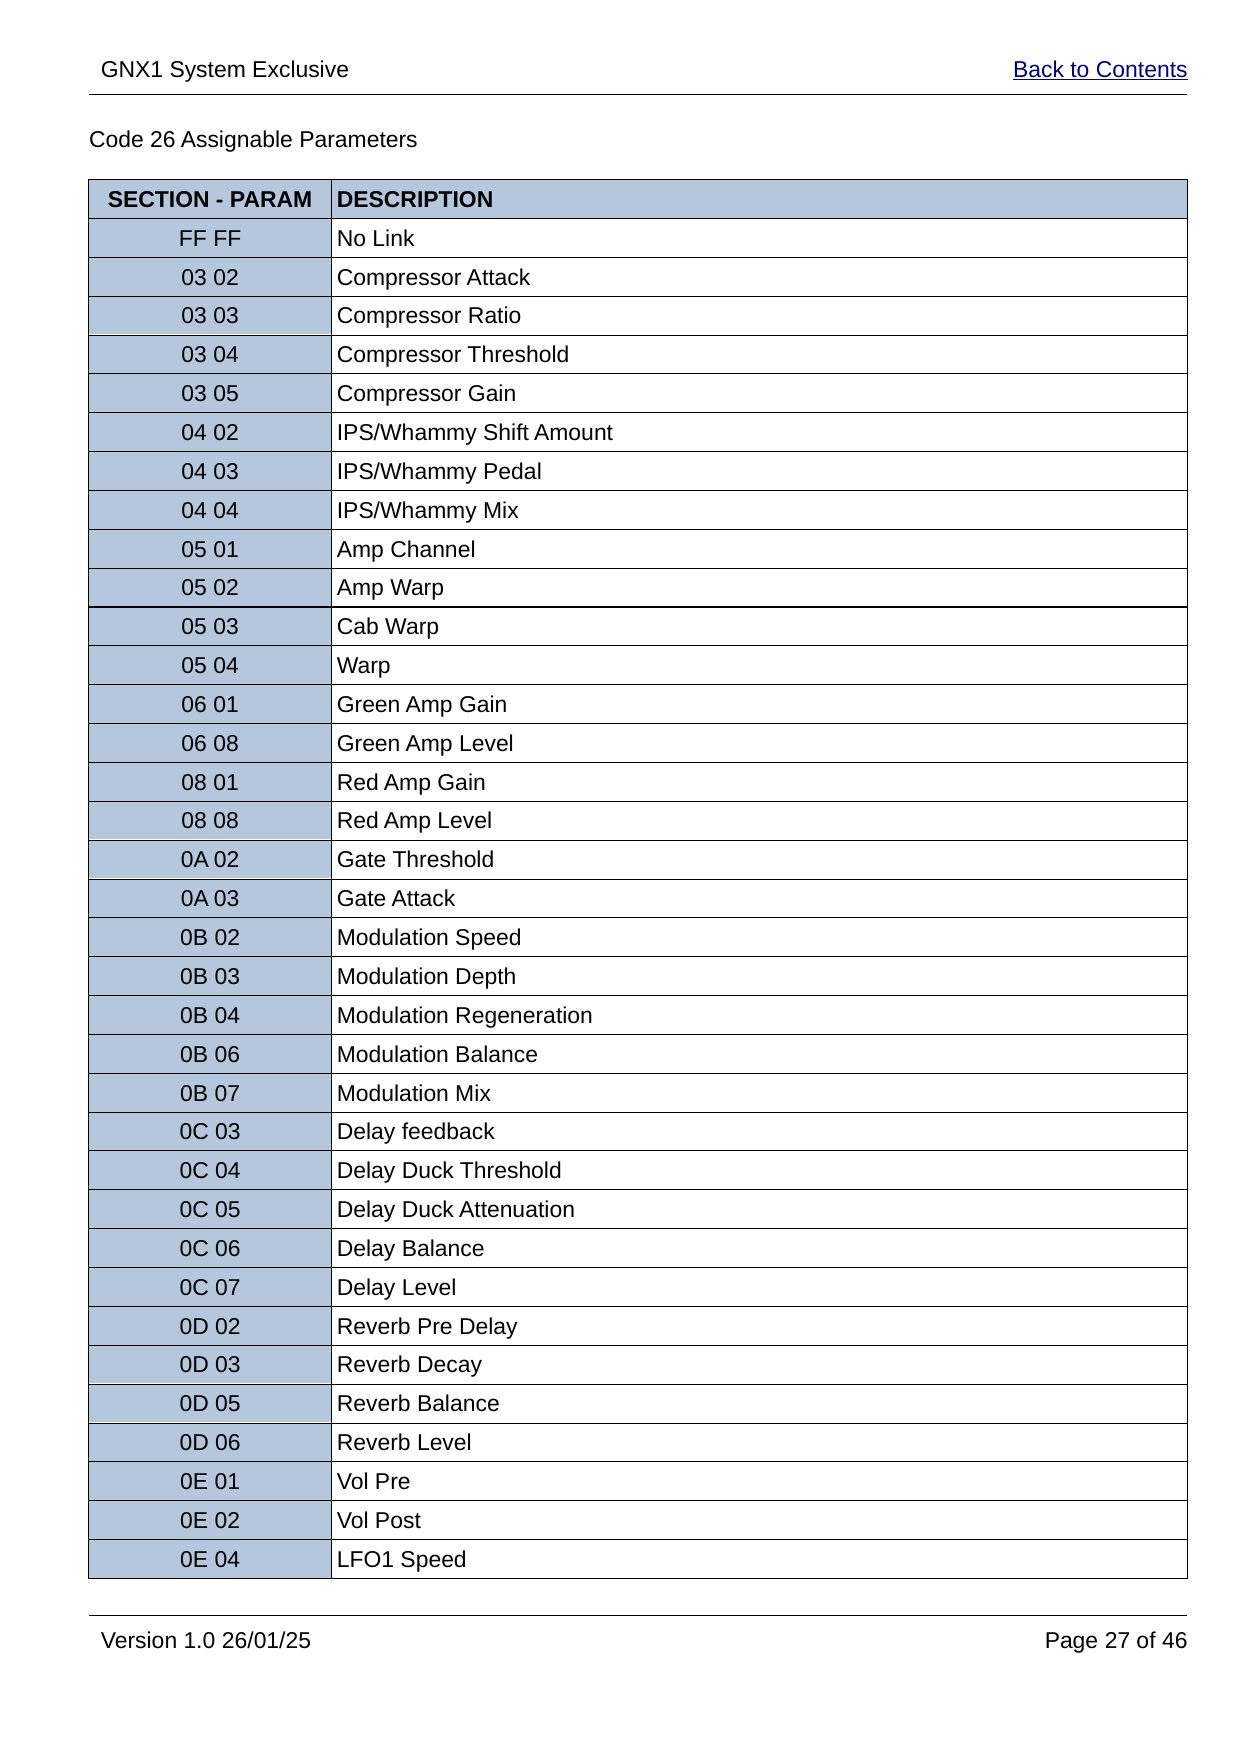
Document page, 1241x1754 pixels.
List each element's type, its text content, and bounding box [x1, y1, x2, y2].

table_cell 04 02 [89, 413, 331, 451]
table_cell 0B 03 [89, 957, 331, 995]
table_cell 04 04 [89, 491, 331, 529]
table_cell 05 03 [89, 608, 331, 645]
table_cell Red Amp Gain [332, 763, 1187, 801]
table_cell Vol Pre [332, 1462, 1187, 1500]
table_cell Modulation Regeneration [332, 996, 1187, 1034]
table_cell Reverb Decay [332, 1346, 1187, 1383]
table_cell 0C 06 [89, 1229, 331, 1267]
table_cell Vol Post [332, 1501, 1187, 1539]
table_cell 0E 04 [89, 1540, 331, 1578]
table_cell 05 01 [89, 530, 331, 568]
table_cell 05 02 [89, 569, 331, 606]
table_cell IPS/Whammy Mix [332, 491, 1187, 529]
table_cell 03 04 [89, 336, 331, 373]
table_header DESCRIPTION [332, 180, 1187, 218]
table_cell Delay Duck Threshold [332, 1151, 1187, 1189]
table_cell 05 04 [89, 646, 331, 684]
table_cell 03 05 [89, 374, 331, 412]
table_cell 0B 04 [89, 996, 331, 1034]
table_cell 0C 07 [89, 1268, 331, 1306]
table_cell 0D 05 [89, 1385, 331, 1422]
table_cell 0B 07 [89, 1074, 331, 1112]
table_cell 0D 02 [89, 1307, 331, 1345]
table_cell LFO1 Speed [332, 1540, 1187, 1578]
table_cell 06 08 [89, 724, 331, 762]
table_cell Reverb Balance [332, 1385, 1187, 1422]
table_cell 0E 02 [89, 1501, 331, 1539]
table_cell 0C 05 [89, 1190, 331, 1228]
table_cell 0A 03 [89, 880, 331, 917]
table_cell Modulation Depth [332, 957, 1187, 995]
table_cell Modulation Balance [332, 1035, 1187, 1073]
table_cell IPS/Whammy Pedal [332, 452, 1187, 490]
table_cell Modulation Mix [332, 1074, 1187, 1112]
table_cell Compressor Gain [332, 374, 1187, 412]
table_cell IPS/Whammy Shift Amount [332, 413, 1187, 451]
table_cell 0D 06 [89, 1424, 331, 1461]
table_cell Reverb Level [332, 1424, 1187, 1461]
table_cell Amp Warp [332, 569, 1187, 606]
table_cell 0B 02 [89, 918, 331, 956]
table_cell 0C 04 [89, 1151, 331, 1189]
table_cell Compressor Ratio [332, 297, 1187, 334]
table_cell 04 03 [89, 452, 331, 490]
table_cell 0D 03 [89, 1346, 331, 1383]
table_cell No Link [332, 219, 1187, 257]
table_cell Compressor Threshold [332, 336, 1187, 373]
table_cell FF FF [89, 219, 331, 257]
table_cell 0C 03 [89, 1113, 331, 1150]
table_cell 0E 01 [89, 1462, 331, 1500]
table_cell Green Amp Level [332, 724, 1187, 762]
table_cell Delay Balance [332, 1229, 1187, 1267]
text Code 26 Assignable Parameters [89, 126, 1187, 153]
table_cell Delay Level [332, 1268, 1187, 1306]
table_header SECTION - PARAM [89, 180, 331, 218]
table_cell Compressor Attack [332, 258, 1187, 296]
table_cell Red Amp Level [332, 802, 1187, 839]
table_cell 08 08 [89, 802, 331, 839]
table_cell 03 03 [89, 297, 331, 334]
table_cell Gate Attack [332, 880, 1187, 917]
table_cell 0A 02 [89, 841, 331, 878]
table_cell 06 01 [89, 685, 331, 723]
table_cell Amp Channel [332, 530, 1187, 568]
table_cell 08 01 [89, 763, 331, 801]
table_cell 03 02 [89, 258, 331, 296]
table_cell Green Amp Gain [332, 685, 1187, 723]
table_cell Reverb Pre Delay [332, 1307, 1187, 1345]
table_cell Gate Threshold [332, 841, 1187, 878]
table_cell Delay feedback [332, 1113, 1187, 1150]
table_cell Modulation Speed [332, 918, 1187, 956]
table_cell Delay Duck Attenuation [332, 1190, 1187, 1228]
table_cell Warp [332, 646, 1187, 684]
table_cell 0B 06 [89, 1035, 331, 1073]
table_cell Cab Warp [332, 608, 1187, 645]
